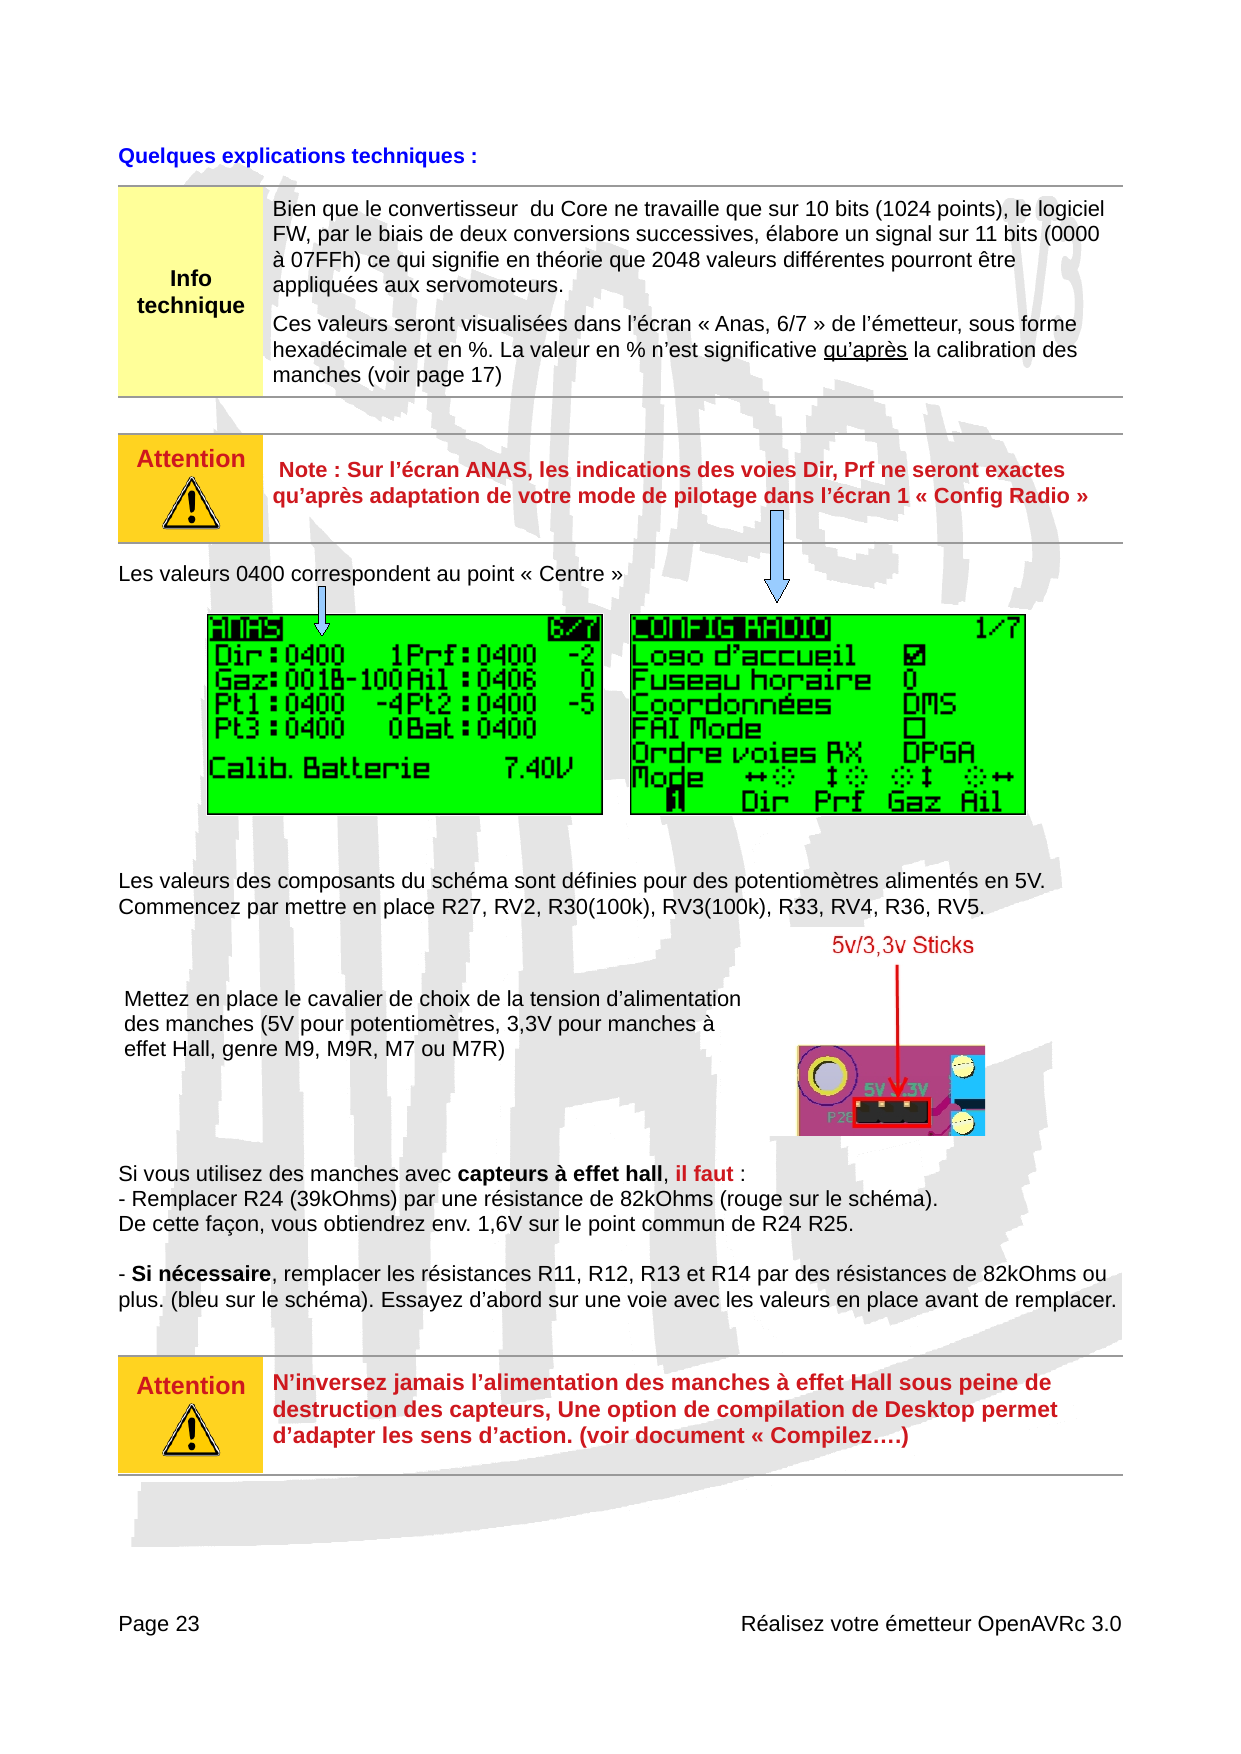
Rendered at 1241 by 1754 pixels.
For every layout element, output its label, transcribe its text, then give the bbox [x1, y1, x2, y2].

text [784, 561, 1122, 587]
text Les valeurs 0400 correspondent au point « Centre » [118, 561, 770, 587]
text - Remplacer R24 (39kOhms) par une résistance de 82kOhms (rouge sur le schéma). [118, 1186, 1122, 1211]
table_header Attention [118, 1357, 263, 1473]
picture [158, 1399, 224, 1460]
text Mettez en place le cavalier de choix de la tension d’alimentation des manches (5V pour potentiomètres, 3,3V pour manches à effet Hall, genre M9, M9R, M7 ou M7R) [124, 985, 758, 1061]
text Si vous utilisez des manches avec capteurs à effet hall, il faut : [118, 1161, 1122, 1186]
picture [763, 927, 986, 1136]
table_header Note : Sur l’écran ANAS, les indications des voies Dir, Prf ne seront exactes qu’après adaptation de votre mode de pilotage dans l’écran 1 « Config Radio » [264, 435, 1122, 542]
table_header Bien que le convertisseur du Core ne travaille que sur 10 bits (1024 points), le logiciel FW, par le biais de deux conversions successives, élabore un signal sur 11 bits (0000 à 07FFh) ce qui signifie en théorie que 2048 valeurs différentes pourront être appliquées aux servomoteurs. Ces valeurs seront visualisées dans l’écran « Anas, 6/7 » de l’émetteur, sous forme hexadécimale et en %. La valeur en % n’est significative qu’après la calibration des manches (voir page 17) [264, 187, 1122, 396]
table_header Attention [118, 435, 263, 542]
table_header N’inversez jamais l’alimentation des manches à effet Hall sous peine de destruction des capteurs, Une option de compilation de Desktop permet d’adapter les sens d’action. (voir document « Compilez….) [264, 1357, 1122, 1473]
picture [630, 614, 1026, 815]
text Les valeurs des composants du schéma sont définies pour des potentiomètres alimentés en 5V. [118, 868, 1122, 893]
text De cette façon, vous obtiendrez env. 1,6V sur le point commun de R24 R25. [118, 1211, 1122, 1236]
text - Si nécessaire, remplacer les résistances R11, R12, R13 et R14 par des résistances de 82kOhms ou plus. (bleu sur le schéma). Essayez d’abord sur une voie avec les valeurs en place avant de remplacer. [118, 1261, 1122, 1312]
picture [158, 473, 224, 533]
text Quelques explications techniques : [118, 143, 1122, 167]
picture [207, 614, 603, 815]
table_header Info technique [118, 187, 263, 396]
text Commencez par mettre en place R27, RV2, R30(100k), RV3(100k), R33, RV4, R36, RV5. [118, 893, 1122, 919]
